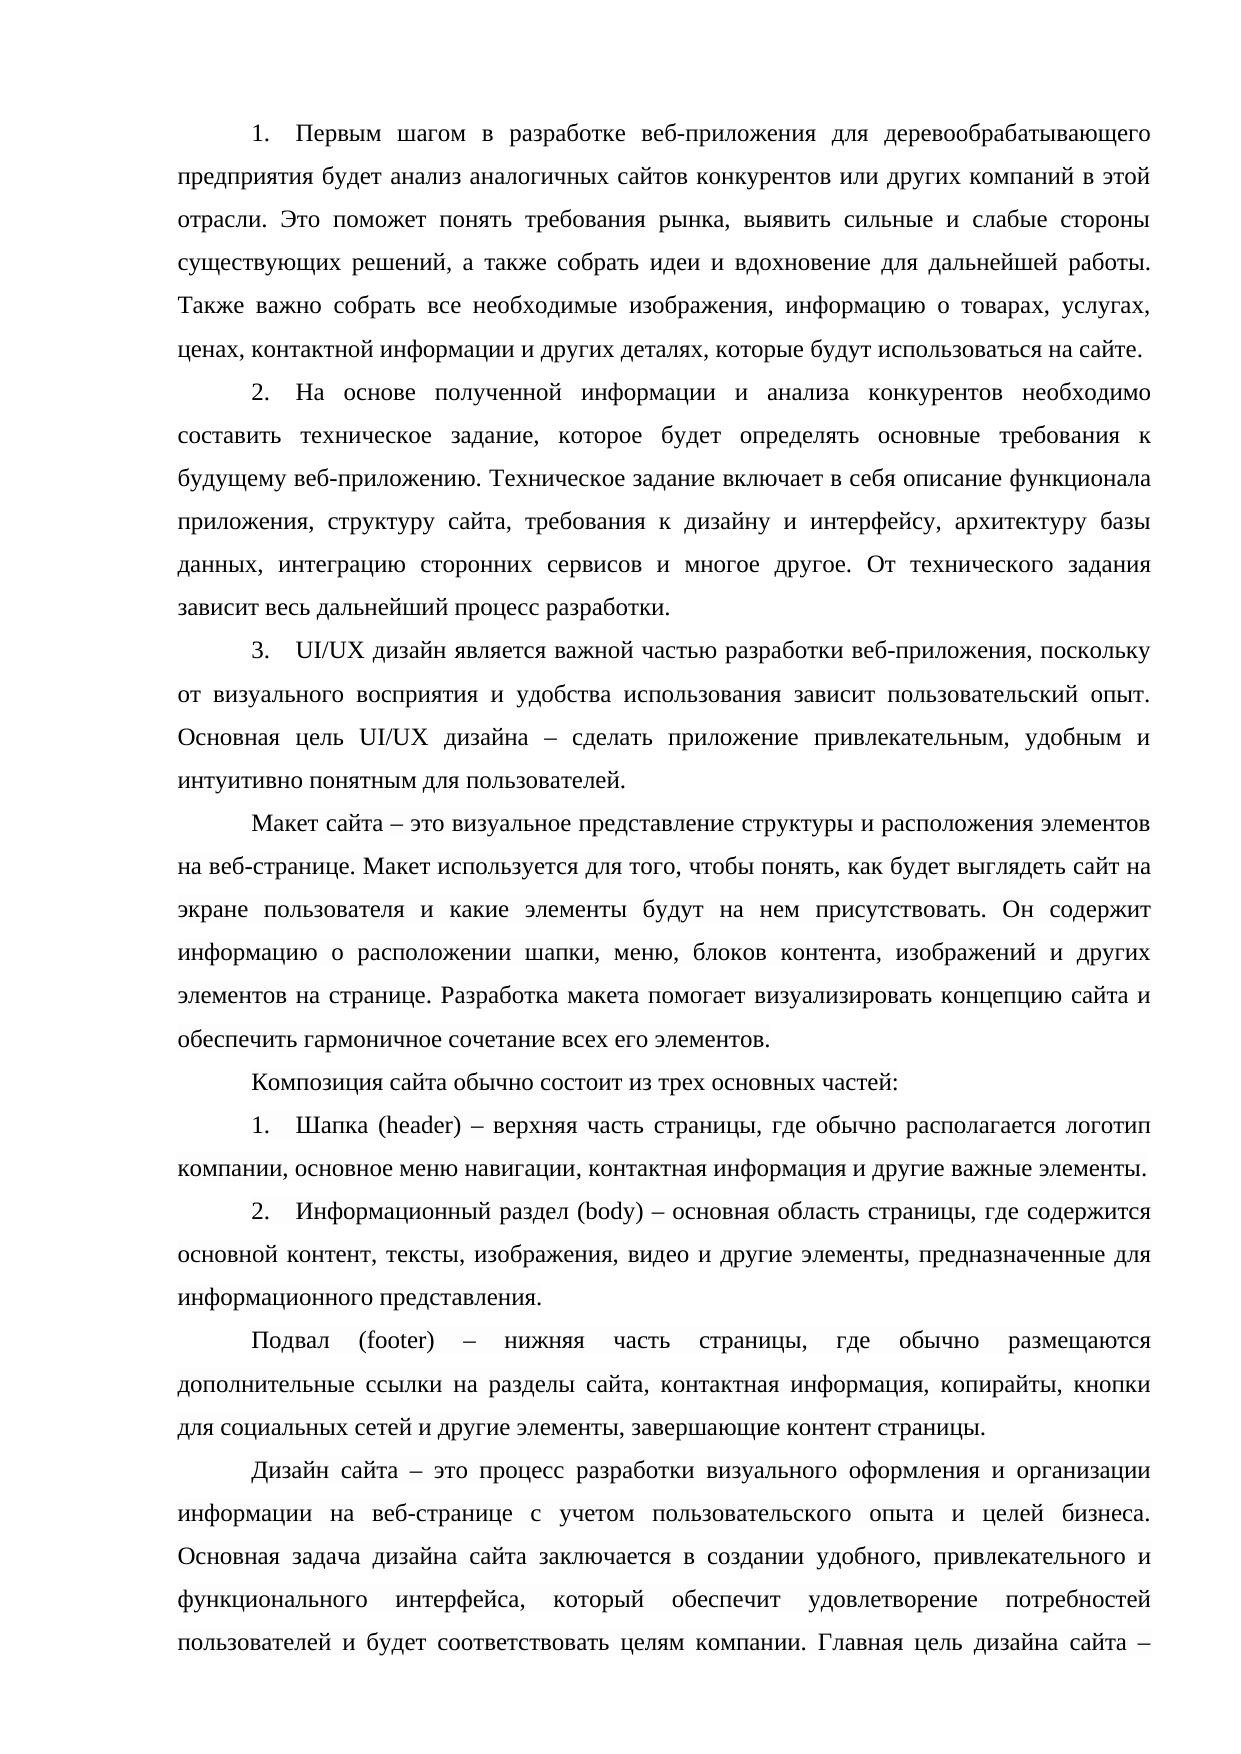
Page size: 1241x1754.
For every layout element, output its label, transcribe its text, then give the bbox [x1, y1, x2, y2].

list Первым шагом в разработке веб-приложения для деревообрабатывающего предприятия будет анализ аналогичных сайтов конкурентов или других компаний в этой отрасли. Это поможет понять требования рынка, выявить сильные и слабые стороны существующих решений, а также собрать идеи и вдохновение для дальнейшей работы. Также важно собрать все необходимые изображения, информацию о товарах, услугах, ценах, контактной информации и других деталях, которые будут использоваться на сайте. [177, 118, 1152, 362]
text Макет сайта – это визуальное представление структуры и расположения элементов на веб-странице. Макет используется для того, чтобы понять, как будет выглядеть сайт на экране пользователя и какие элементы будут на нем присутствовать. Он содержит информацию о расположении шапки, меню, блоков контента, изображений и других элементов на странице. Разработка макета помогает визуализировать концепцию сайта и обеспечить гармоничное сочетание всех его элементов. [177, 808, 1152, 1052]
list Шапка (header) – верхняя часть страницы, где обычно располагается логотип компании, основное меню навигации, контактная информация и другие важные элементы. [177, 1110, 1152, 1182]
text Композиция сайта обычно состоит из трех основных частей: [177, 1067, 1152, 1096]
text Подвал (footer) – нижняя часть страницы, где обычно размещаются дополнительные ссылки на разделы сайта, контактная информация, копирайты, кнопки для социальных сетей и другие элементы, завершающие контент страницы. [177, 1326, 1152, 1441]
list Информационный раздел (body) – основная область страницы, где содержится основной контент, тексты, изображения, видео и другие элементы, предназначенные для информационного представления. [177, 1196, 1152, 1311]
list UI/UX дизайн является важной частью разработки веб-приложения, поскольку от визуального восприятия и удобства использования зависит пользовательский опыт. Основная цель UI/UX дизайна – сделать приложение привлекательным, удобным и интуитивно понятным для пользователей. [177, 636, 1152, 794]
text Дизайн сайта – это процесс разработки визуального оформления и организации информации на веб-странице с учетом пользовательского опыта и целей бизнеса. Основная задача дизайна сайта заключается в создании удобного, привлекательного и функционального интерфейса, который обеспечит удовлетворение потребностей пользователей и будет соответствовать целям компании. Главная цель дизайна сайта – [177, 1455, 1152, 1656]
list На основе полученной информации и анализа конкурентов необходимо составить техническое задание, которое будет определять основные требования к будущему веб-приложению. Техническое задание включает в себя описание функционала приложения, структуру сайта, требования к дизайну и интерфейсу, архитектуру базы данных, интеграцию сторонних сервисов и многое другое. От технического задания зависит весь дальнейший процесс разработки. [177, 377, 1152, 621]
